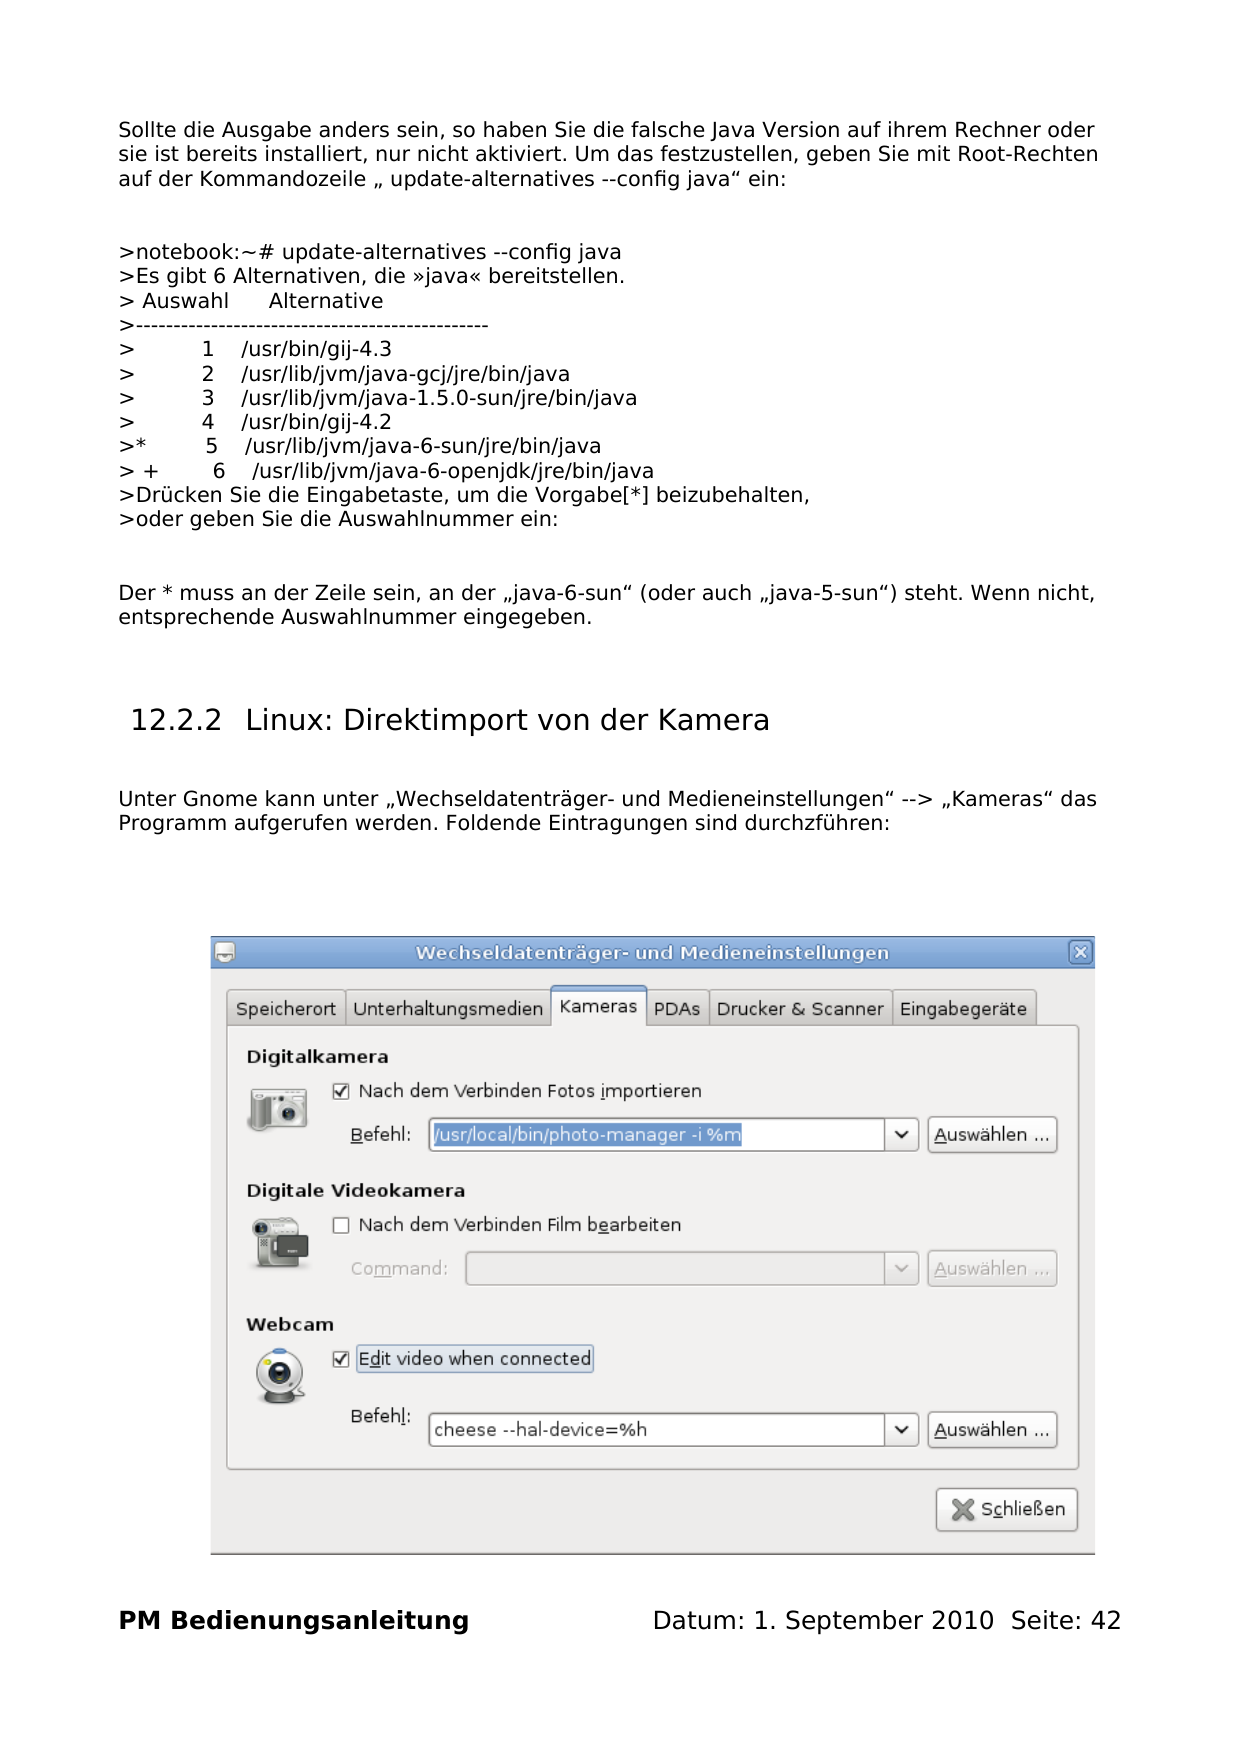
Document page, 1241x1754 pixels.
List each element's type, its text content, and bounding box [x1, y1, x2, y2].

picture [210, 936, 1096, 1555]
text Der * muss an der Zeile sein, an der „java-6-sun“ (oder auch „java-5-sun“) steht. Wenn nicht, entsprechende Auswahlnummer eingegeben. [118, 581, 1122, 629]
text Unter Gnome kann unter „Wechseldatenträger- und Medieneinstellungen“ --> „Kameras“ das Programm aufgerufen werden. Foldende Eintragungen sind durchzführen: [118, 787, 1122, 835]
subtitle Linux: Direktimport von der Kamera [130, 703, 1122, 737]
text >notebook:~# update-alternatives --config java >Es gibt 6 Alternativen, die »java« bereitstellen. > Auswahl Alternative >----------------------------------------------- > 1 /usr/bin/gij-4.3 > 2 /usr/lib/jvm/java-gcj/jre/bin/java > 3 /usr/lib/jvm/java-1.5.0-sun/jre/bin/java > 4 /usr/bin/gij-4.2 >* 5 /usr/lib/jvm/java-6-sun/jre/bin/java > + 6 /usr/lib/jvm/java-6-openjdk/jre/bin/java >Drücken Sie die Eingabetaste, um die Vorgabe[*] beizubehalten, >oder geben Sie die Auswahlnummer ein: [118, 240, 1122, 531]
text Sollte die Ausgabe anders sein, so haben Sie die falsche Java Version auf ihrem Rechner oder sie ist bereits installiert, nur nicht aktiviert. Um das festzustellen, geben Sie mit Root-Rechten auf der Kommandozeile „ update-alternatives --config java“ ein: [118, 118, 1122, 191]
